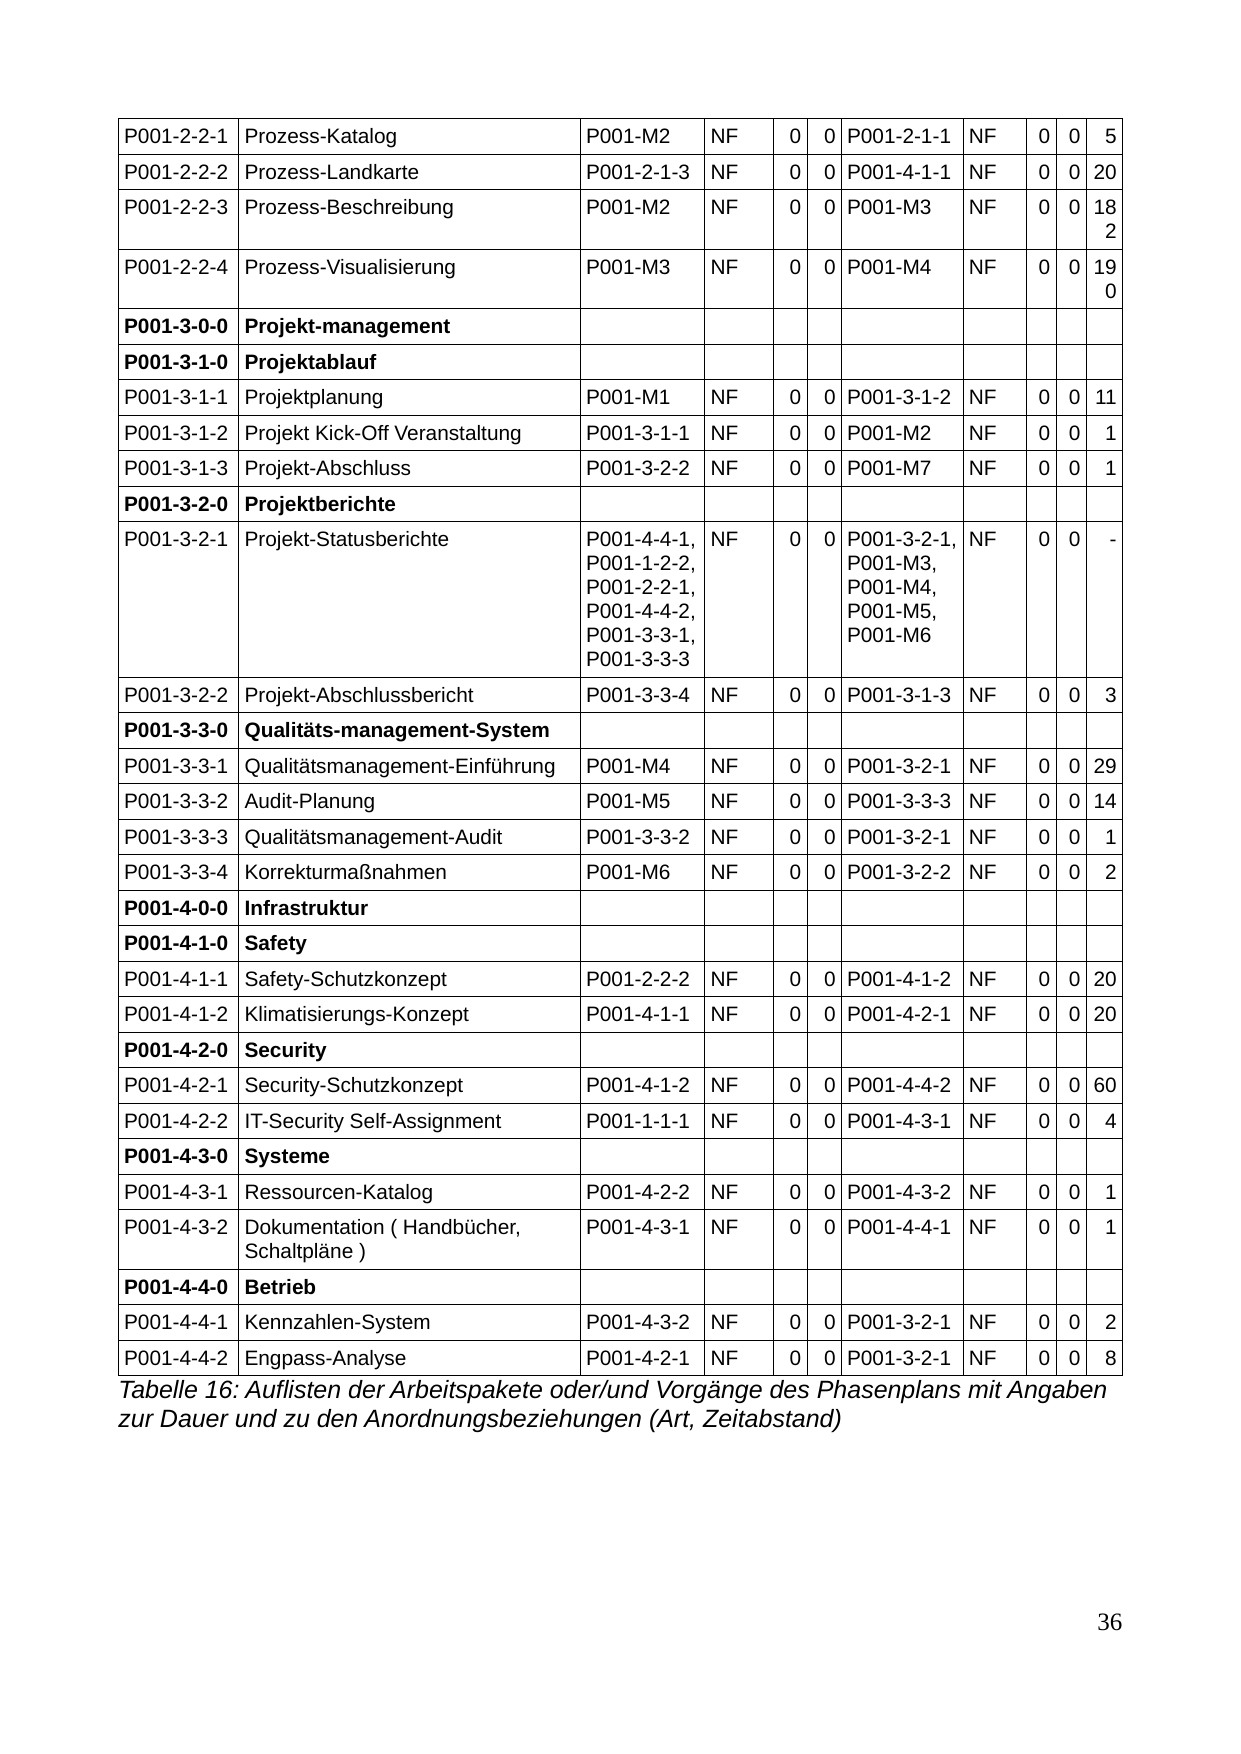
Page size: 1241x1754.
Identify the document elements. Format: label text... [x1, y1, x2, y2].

table_cell 0 [774, 451, 807, 486]
table_cell P001-4-3-1 [119, 1175, 238, 1209]
table_cell NF [705, 380, 773, 415]
table_cell NF [705, 1341, 773, 1375]
table_cell 0 [774, 997, 807, 1032]
table_cell Security-Schutzkonzept [239, 1068, 580, 1103]
table_cell NF [705, 1104, 773, 1138]
table_cell NF [705, 855, 773, 890]
table_cell P001-3-1-1 [119, 380, 238, 415]
table_cell 0 [1057, 250, 1086, 308]
table_cell 0 [774, 250, 807, 308]
table_cell [1057, 1033, 1086, 1067]
table_cell 0 [774, 820, 807, 854]
table_cell P001-1-1-1 [581, 1104, 704, 1138]
table_cell [1057, 1270, 1086, 1304]
table_cell 4 [1087, 1104, 1122, 1138]
table_cell Kennzahlen-System [239, 1305, 580, 1340]
table_cell Betrieb [239, 1270, 580, 1304]
table_cell [581, 713, 704, 748]
table_cell 2 [1087, 1305, 1122, 1340]
table_cell P001-4-1-2 [842, 962, 963, 996]
table_cell P001-3-2-1 [842, 1341, 963, 1375]
table_cell 5 [1087, 119, 1122, 154]
table_cell 0 [1057, 1305, 1086, 1340]
table_cell [705, 309, 773, 344]
table_cell NF [964, 190, 1026, 249]
table_cell 0 [1027, 962, 1056, 996]
table_cell NF [964, 784, 1026, 819]
table_cell P001-4-1-2 [119, 997, 238, 1032]
table_cell 0 [1057, 1341, 1086, 1375]
table_cell P001-3-3-3 [119, 820, 238, 854]
table_cell [808, 1033, 841, 1067]
table_cell [964, 713, 1026, 748]
table_cell 0 [1057, 749, 1086, 783]
table_cell 0 [1027, 1341, 1056, 1375]
table_cell 0 [774, 522, 807, 677]
table_cell [1027, 713, 1056, 748]
table_cell 0 [808, 749, 841, 783]
table_cell 0 [774, 1068, 807, 1103]
table_cell 0 [808, 119, 841, 154]
table_cell [1027, 1033, 1056, 1067]
table_cell NF [964, 451, 1026, 486]
table_cell P001-3-3-0 [119, 713, 238, 748]
table_cell P001-2-1-1 [842, 119, 963, 154]
table_cell 11 [1087, 380, 1122, 415]
table_cell Projektablauf [239, 345, 580, 379]
table_cell P001-3-3-4 [581, 678, 704, 712]
table_cell 0 [1057, 522, 1086, 677]
table_cell Klimatisierungs-Konzept [239, 997, 580, 1032]
table_cell [1087, 309, 1122, 344]
table_cell P001-4-3-1 [581, 1210, 704, 1269]
table_cell [1027, 309, 1056, 344]
table_cell P001-4-3-2 [581, 1305, 704, 1340]
table_cell NF [705, 451, 773, 486]
table_cell 0 [1027, 1104, 1056, 1138]
table_cell P001-3-2-1, P001-M3, P001-M4, P001-M5, P001-M6 [842, 522, 963, 677]
table_cell [1087, 487, 1122, 521]
table_cell NF [705, 250, 773, 308]
table_cell [1087, 1270, 1122, 1304]
table_cell NF [964, 416, 1026, 450]
table_cell 0 [808, 855, 841, 890]
table_cell 0 [808, 451, 841, 486]
table_cell P001-2-2-1 [119, 119, 238, 154]
table_cell 0 [808, 678, 841, 712]
table_cell [581, 309, 704, 344]
table_cell P001-3-1-3 [842, 678, 963, 712]
table_cell [1057, 713, 1086, 748]
table_cell P001-3-2-2 [581, 451, 704, 486]
table_cell 0 [1057, 784, 1086, 819]
table_cell 0 [1027, 1068, 1056, 1103]
table_cell NF [705, 678, 773, 712]
table_cell [774, 891, 807, 925]
table_cell P001-3-2-1 [842, 820, 963, 854]
table_cell P001-M6 [581, 855, 704, 890]
table_cell P001-M3 [842, 190, 963, 249]
table_cell [1027, 345, 1056, 379]
table_cell P001-3-3-2 [581, 820, 704, 854]
table_cell [705, 926, 773, 961]
table_cell 0 [774, 119, 807, 154]
table_cell Safety-Schutzkonzept [239, 962, 580, 996]
table_cell 0 [1027, 119, 1056, 154]
table_cell P001-4-1-1 [842, 155, 963, 189]
table_cell P001-3-2-1 [842, 1305, 963, 1340]
table_cell [581, 345, 704, 379]
table_cell P001-M2 [581, 119, 704, 154]
table_cell 0 [808, 1341, 841, 1375]
table_cell Projekt-Statusberichte [239, 522, 580, 677]
table_cell [842, 1033, 963, 1067]
table_cell [774, 1270, 807, 1304]
table_cell P001-M2 [842, 416, 963, 450]
table_cell 0 [808, 416, 841, 450]
table_cell 0 [774, 190, 807, 249]
table_cell 0 [1027, 416, 1056, 450]
table_cell Projekt-management [239, 309, 580, 344]
table_cell 0 [774, 1104, 807, 1138]
table_cell 0 [808, 997, 841, 1032]
table_cell 0 [1027, 522, 1056, 677]
table_cell Qualitäts-management-System [239, 713, 580, 748]
table_cell NF [964, 1305, 1026, 1340]
table_cell Projektplanung [239, 380, 580, 415]
table_cell 0 [1057, 190, 1086, 249]
table_cell P001-4-4-1 [842, 1210, 963, 1269]
table_cell [705, 1270, 773, 1304]
table_cell NF [705, 962, 773, 996]
table_cell [705, 713, 773, 748]
table_cell [808, 891, 841, 925]
table_cell [1027, 1270, 1056, 1304]
table_cell 0 [1057, 997, 1086, 1032]
table_cell Prozess-Visualisierung [239, 250, 580, 308]
table_cell [774, 309, 807, 344]
table_cell 0 [1027, 784, 1056, 819]
table_cell [808, 926, 841, 961]
table_cell NF [705, 416, 773, 450]
table_cell Safety [239, 926, 580, 961]
table_cell 0 [774, 1210, 807, 1269]
table_cell 1 [1087, 416, 1122, 450]
table_cell [964, 1139, 1026, 1174]
table_cell [842, 1139, 963, 1174]
table_cell P001-4-2-1 [581, 1341, 704, 1375]
table_cell 0 [1027, 250, 1056, 308]
table_cell 0 [1057, 855, 1086, 890]
table_cell [705, 345, 773, 379]
table_cell 8 [1087, 1341, 1122, 1375]
table_cell NF [705, 1305, 773, 1340]
table_cell Security [239, 1033, 580, 1067]
table_cell [1087, 1139, 1122, 1174]
table_cell P001-3-2-2 [119, 678, 238, 712]
table_cell P001-3-1-0 [119, 345, 238, 379]
table_cell P001-2-2-2 [581, 962, 704, 996]
table_cell P001-2-2-3 [119, 190, 238, 249]
table_cell [1057, 309, 1086, 344]
table_cell 0 [1057, 155, 1086, 189]
table_cell Systeme [239, 1139, 580, 1174]
table_cell Prozess-Landkarte [239, 155, 580, 189]
table_cell Projekt-Abschlussbericht [239, 678, 580, 712]
table_cell NF [964, 1341, 1026, 1375]
table_cell P001-4-1-0 [119, 926, 238, 961]
table_cell Qualitätsmanagement-Einführung [239, 749, 580, 783]
table_cell [1057, 891, 1086, 925]
table_cell 0 [808, 1305, 841, 1340]
table_cell [842, 309, 963, 344]
table_cell [581, 487, 704, 521]
table_cell 60 [1087, 1068, 1122, 1103]
table_cell [774, 713, 807, 748]
table_cell [774, 487, 807, 521]
table_cell [1087, 713, 1122, 748]
table_cell [774, 1033, 807, 1067]
table_cell [581, 926, 704, 961]
table_cell 0 [1027, 749, 1056, 783]
table_cell 1 [1087, 1175, 1122, 1209]
table_cell 0 [1057, 678, 1086, 712]
table_cell 0 [774, 155, 807, 189]
table_cell NF [964, 250, 1026, 308]
table_cell P001-4-1-1 [119, 962, 238, 996]
table_cell Projekt-Abschluss [239, 451, 580, 486]
table_cell [842, 891, 963, 925]
table_cell NF [964, 119, 1026, 154]
table_cell NF [964, 155, 1026, 189]
table_cell P001-3-0-0 [119, 309, 238, 344]
table_cell 0 [774, 962, 807, 996]
table_cell [774, 926, 807, 961]
table_cell P001-4-4-1 [119, 1305, 238, 1340]
table_cell P001-M4 [842, 250, 963, 308]
table_cell 0 [1027, 820, 1056, 854]
table_cell [774, 1139, 807, 1174]
table_cell [964, 1033, 1026, 1067]
table_cell [705, 891, 773, 925]
table_cell P001-4-4-2 [842, 1068, 963, 1103]
table_cell 0 [774, 678, 807, 712]
table_cell P001-3-3-1 [119, 749, 238, 783]
table_cell [842, 713, 963, 748]
table_cell 0 [1057, 451, 1086, 486]
table_cell P001-2-1-3 [581, 155, 704, 189]
table_cell P001-3-1-1 [581, 416, 704, 450]
table_cell 1 [1087, 820, 1122, 854]
table_cell 0 [808, 522, 841, 677]
table_cell P001-4-3-2 [119, 1210, 238, 1269]
table_cell P001-M2 [581, 190, 704, 249]
table_cell 190 [1087, 250, 1122, 308]
table_cell 0 [774, 416, 807, 450]
table_cell [581, 1033, 704, 1067]
table_cell 182 [1087, 190, 1122, 249]
table_cell Qualitätsmanagement-Audit [239, 820, 580, 854]
text Tabelle 16: Auflisten der Arbeitspakete oder/und Vorgänge des Phasenplans mit Angaben zur Dauer und zu den Anordnungsbeziehungen (Art, Zeitabstand) [118, 1376, 1122, 1433]
table_cell NF [964, 749, 1026, 783]
table_cell P001-4-3-2 [842, 1175, 963, 1209]
table_cell [964, 891, 1026, 925]
table_cell 0 [1027, 678, 1056, 712]
table_cell NF [705, 522, 773, 677]
table_cell [964, 926, 1026, 961]
table_cell P001-3-3-4 [119, 855, 238, 890]
table_cell [1027, 487, 1056, 521]
table_cell Dokumentation ( Handbücher, Schaltpläne ) [239, 1210, 580, 1269]
table_cell NF [964, 522, 1026, 677]
table_cell 29 [1087, 749, 1122, 783]
table_cell 0 [1027, 855, 1056, 890]
table_cell P001-3-3-2 [119, 784, 238, 819]
table_cell P001-3-2-1 [842, 749, 963, 783]
table_cell NF [964, 1210, 1026, 1269]
table_cell P001-3-1-2 [119, 416, 238, 450]
table_cell NF [964, 1104, 1026, 1138]
table_cell NF [705, 820, 773, 854]
table_cell 20 [1087, 155, 1122, 189]
table_cell 0 [808, 250, 841, 308]
table_cell [964, 1270, 1026, 1304]
table_cell [842, 345, 963, 379]
table_cell Prozess-Katalog [239, 119, 580, 154]
table_cell [1027, 1139, 1056, 1174]
table_cell [964, 487, 1026, 521]
table_cell [1027, 891, 1056, 925]
table_cell NF [964, 820, 1026, 854]
table_cell P001-M7 [842, 451, 963, 486]
table_cell 20 [1087, 962, 1122, 996]
table_cell 0 [1057, 1175, 1086, 1209]
table_cell NF [705, 119, 773, 154]
table_cell Korrekturmaßnahmen [239, 855, 580, 890]
table_cell Projektberichte [239, 487, 580, 521]
table_cell P001-4-4-1, P001-1-2-2, P001-2-2-1, P001-4-4-2, P001-3-3-1, P001-3-3-3 [581, 522, 704, 677]
table_cell NF [705, 1175, 773, 1209]
table_cell P001-4-2-2 [581, 1175, 704, 1209]
table_cell 0 [808, 1210, 841, 1269]
table_cell NF [964, 678, 1026, 712]
table_cell P001-2-2-2 [119, 155, 238, 189]
table_cell P001-3-2-0 [119, 487, 238, 521]
table_cell 0 [1027, 190, 1056, 249]
table_cell 0 [774, 1341, 807, 1375]
table_cell [808, 345, 841, 379]
table_cell NF [705, 190, 773, 249]
table_cell [1027, 926, 1056, 961]
table_cell 0 [808, 784, 841, 819]
table_cell P001-3-2-2 [842, 855, 963, 890]
table_cell P001-4-4-0 [119, 1270, 238, 1304]
table_cell [842, 926, 963, 961]
table_cell [1087, 345, 1122, 379]
table_cell 0 [808, 190, 841, 249]
table_cell [1087, 926, 1122, 961]
table_cell 0 [774, 784, 807, 819]
table_cell [1087, 891, 1122, 925]
table_cell P001-4-0-0 [119, 891, 238, 925]
table_cell [1057, 926, 1086, 961]
table_cell P001-3-1-3 [119, 451, 238, 486]
table_cell NF [964, 1175, 1026, 1209]
table_cell 0 [1027, 380, 1056, 415]
table_cell 0 [808, 962, 841, 996]
table_cell 0 [808, 380, 841, 415]
table_cell Projekt Kick-Off Veranstaltung [239, 416, 580, 450]
table_cell P001-4-1-1 [581, 997, 704, 1032]
table_cell [842, 1270, 963, 1304]
table_cell Engpass-Analyse [239, 1341, 580, 1375]
table_cell [808, 1139, 841, 1174]
table_cell NF [705, 749, 773, 783]
table_cell 3 [1087, 678, 1122, 712]
table_cell 0 [1027, 1210, 1056, 1269]
table_cell P001-M5 [581, 784, 704, 819]
table_cell [1057, 487, 1086, 521]
table_cell 0 [808, 1068, 841, 1103]
table_cell NF [705, 1068, 773, 1103]
table_cell 1 [1087, 451, 1122, 486]
table_cell 0 [1027, 1175, 1056, 1209]
table_cell [808, 713, 841, 748]
table_cell [1087, 1033, 1122, 1067]
table_cell [808, 487, 841, 521]
table_cell [808, 1270, 841, 1304]
table_cell [705, 487, 773, 521]
table_cell P001-4-2-2 [119, 1104, 238, 1138]
table_cell 0 [774, 1175, 807, 1209]
table_cell [808, 309, 841, 344]
table_cell P001-4-1-2 [581, 1068, 704, 1103]
table_cell P001-3-2-1 [119, 522, 238, 677]
table_cell NF [705, 784, 773, 819]
table_cell 0 [774, 1305, 807, 1340]
table_cell 0 [774, 855, 807, 890]
table_cell [964, 345, 1026, 379]
table_cell [581, 1139, 704, 1174]
table_cell 0 [1027, 997, 1056, 1032]
table_cell - [1087, 522, 1122, 677]
table_cell NF [705, 155, 773, 189]
table_cell 0 [1057, 820, 1086, 854]
table_cell [581, 1270, 704, 1304]
table_cell [964, 309, 1026, 344]
table_cell NF [964, 962, 1026, 996]
table_cell 0 [1057, 1068, 1086, 1103]
table_cell 0 [1027, 451, 1056, 486]
table_cell P001-4-2-1 [842, 997, 963, 1032]
table_cell NF [964, 380, 1026, 415]
table_cell 0 [1057, 1210, 1086, 1269]
table_cell 0 [1057, 962, 1086, 996]
table_cell 0 [1057, 380, 1086, 415]
table_cell P001-4-3-0 [119, 1139, 238, 1174]
table_cell P001-3-1-2 [842, 380, 963, 415]
table_cell 0 [1027, 155, 1056, 189]
table_cell [774, 345, 807, 379]
table_cell 14 [1087, 784, 1122, 819]
table_cell NF [964, 855, 1026, 890]
table_cell P001-M3 [581, 250, 704, 308]
table_cell IT-Security Self-Assignment [239, 1104, 580, 1138]
table_cell [1057, 345, 1086, 379]
table_cell NF [964, 997, 1026, 1032]
table_cell P001-M1 [581, 380, 704, 415]
table_cell 0 [1057, 416, 1086, 450]
table_cell NF [964, 1068, 1026, 1103]
table_cell P001-4-4-2 [119, 1341, 238, 1375]
table_cell [1057, 1139, 1086, 1174]
table_cell P001-4-2-1 [119, 1068, 238, 1103]
table_cell P001-2-2-4 [119, 250, 238, 308]
table_cell P001-M4 [581, 749, 704, 783]
table_cell 20 [1087, 997, 1122, 1032]
table_cell 0 [1027, 1305, 1056, 1340]
table_cell Ressourcen-Katalog [239, 1175, 580, 1209]
table_cell Infrastruktur [239, 891, 580, 925]
table_cell 1 [1087, 1210, 1122, 1269]
table_cell [705, 1033, 773, 1067]
table_cell [705, 1139, 773, 1174]
table_cell 2 [1087, 855, 1122, 890]
table_cell NF [705, 1210, 773, 1269]
table_cell NF [705, 997, 773, 1032]
table_cell 0 [1057, 119, 1086, 154]
table_cell P001-3-3-3 [842, 784, 963, 819]
table_cell [842, 487, 963, 521]
table_cell 0 [774, 749, 807, 783]
table_cell 0 [808, 820, 841, 854]
table_cell 0 [808, 155, 841, 189]
table_cell Prozess-Beschreibung [239, 190, 580, 249]
table_cell P001-4-2-0 [119, 1033, 238, 1067]
table_cell P001-4-3-1 [842, 1104, 963, 1138]
table_cell [581, 891, 704, 925]
table_cell 0 [1057, 1104, 1086, 1138]
table_cell 0 [774, 380, 807, 415]
table_cell 0 [808, 1104, 841, 1138]
table_cell Audit-Planung [239, 784, 580, 819]
table_cell 0 [808, 1175, 841, 1209]
